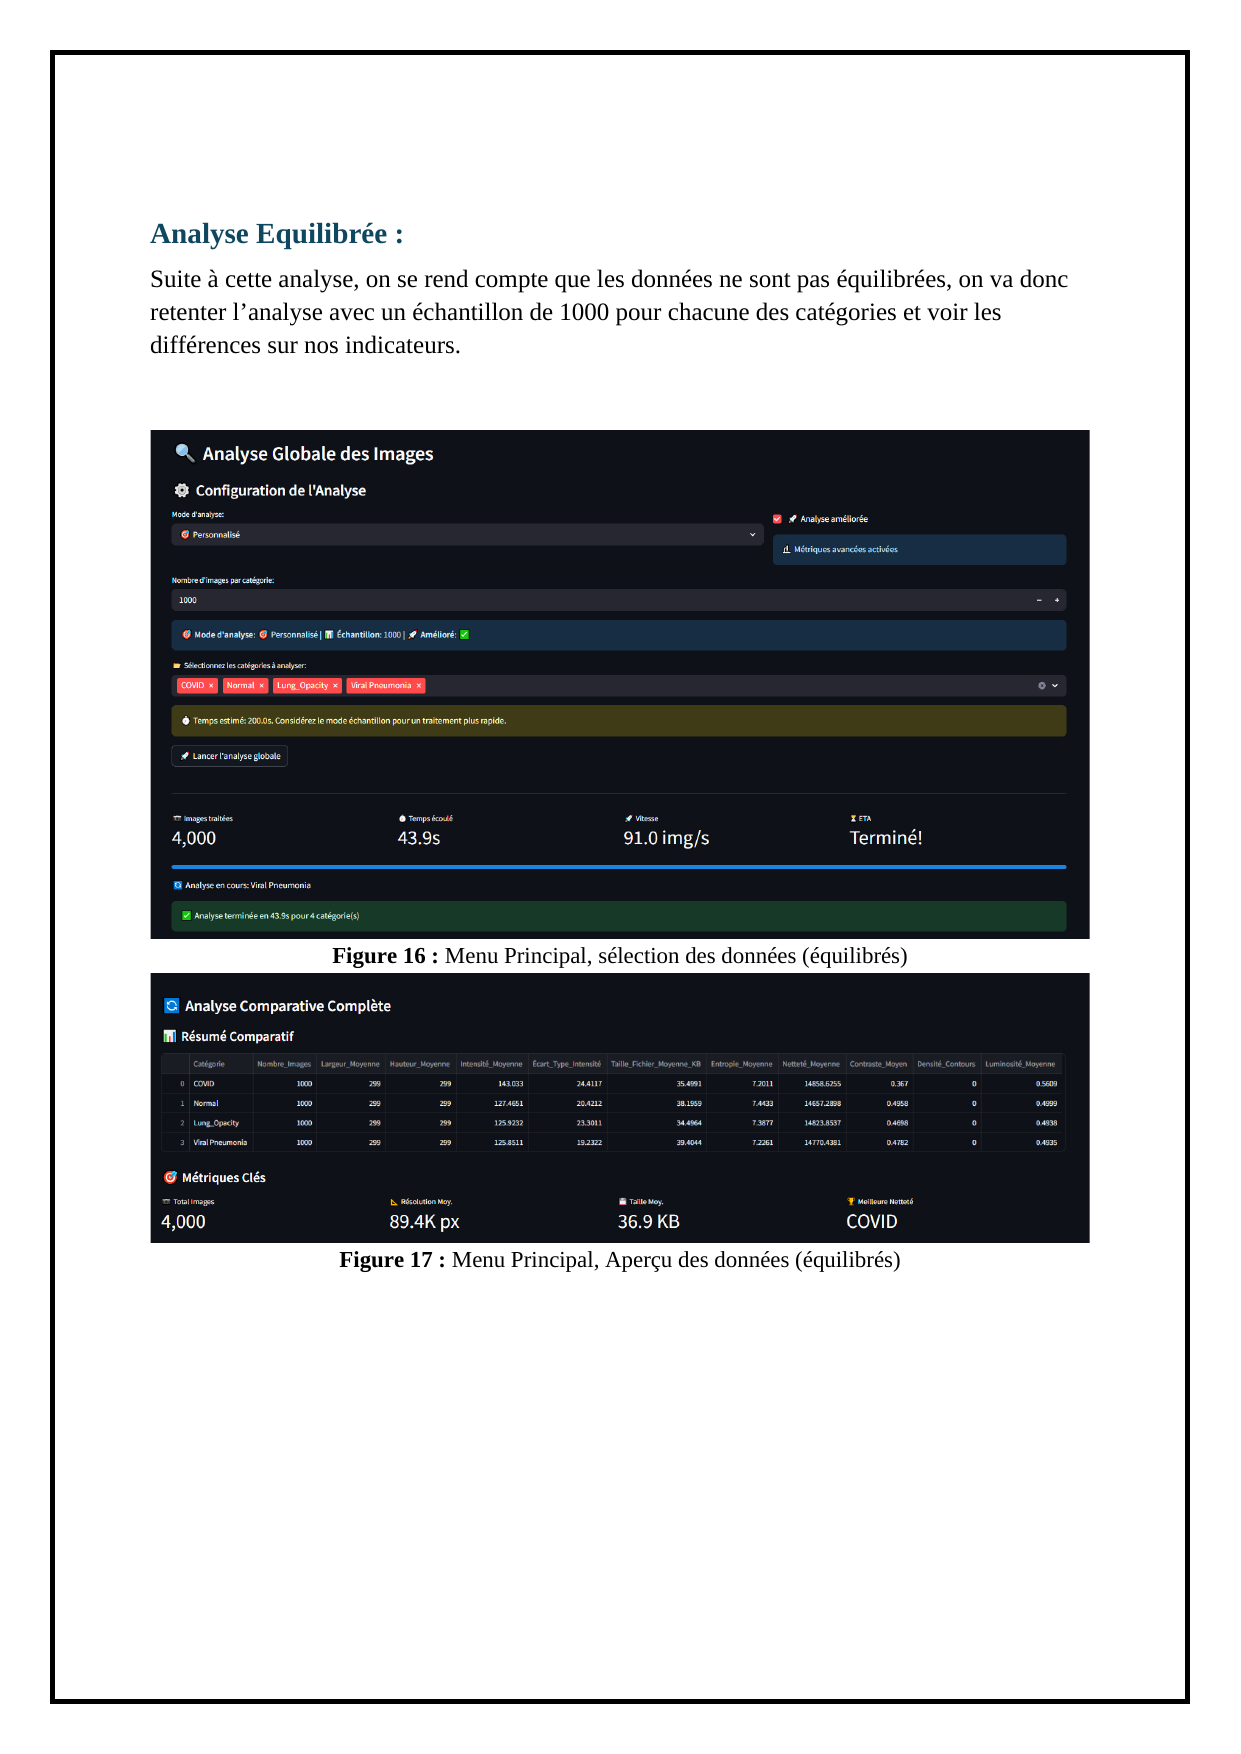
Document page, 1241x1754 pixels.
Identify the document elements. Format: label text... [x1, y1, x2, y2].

text Figure 16 : Menu Principal, sélection des données (équilibrés) [150, 939, 1090, 973]
subtitle Analyse Equilibrée : [150, 217, 1090, 250]
text Figure 17 : Menu Principal, Aperçu des données (équilibrés) [150, 1243, 1090, 1273]
text Suite à cette analyse, on se rend compte que les données ne sont pas équilibrées, on va donc retenter l’analyse avec un échantillon de 1000 pour chacune des catégories et voir les différences sur nos indicateurs. [150, 264, 1090, 359]
